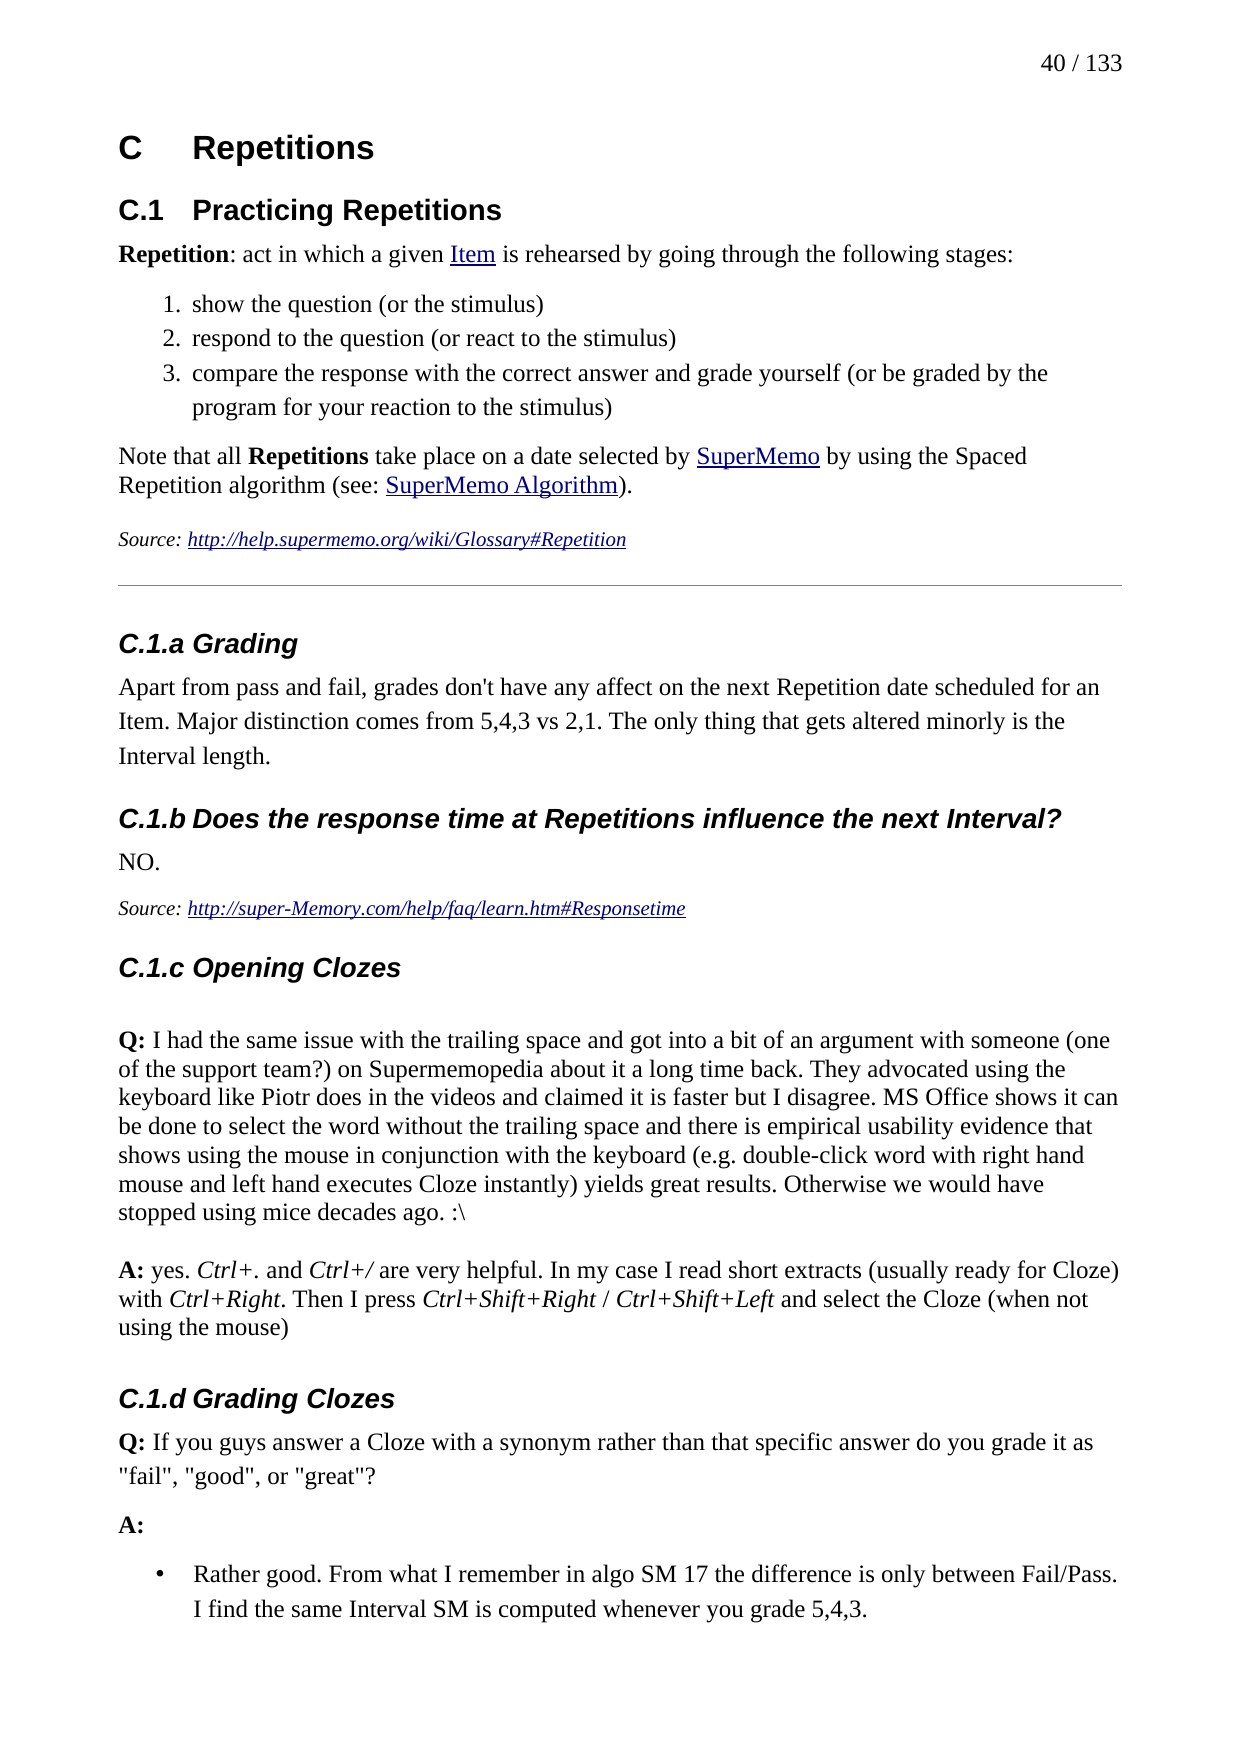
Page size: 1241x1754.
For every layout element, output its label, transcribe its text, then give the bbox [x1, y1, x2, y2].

text Source: http://super-Memory.com/help/faq/learn.htm#Responsetime [118, 896, 1122, 920]
subtitle Grading [118, 627, 1122, 659]
text Source: http://help.supermemo.org/wiki/Glossary#Repetition [118, 527, 1122, 551]
subtitle Opening Clozes [118, 952, 1122, 984]
text Apart from pass and fail, grades don't have any affect on the next Repetition date scheduled for an Item. Major distinction comes from 5,4,3 vs 2,1. The only thing that gets altered minorly is the Interval length. [118, 672, 1122, 769]
subtitle Practicing Repetitions [118, 193, 1122, 227]
text Q: If you guys answer a Cloze with a synonym rather than that specific answer do you grade it as "fail", "good", or "great"? [118, 1427, 1122, 1490]
subtitle Grading Clozes [118, 1382, 1122, 1414]
subtitle Does the response time at Repetitions influence the next Interval? [118, 802, 1122, 834]
text A: yes. Ctrl+. and Ctrl+/ are very helpful. In my case I read short extracts (usually ready for Cloze) with Ctrl+Right. Then I press Ctrl+Shift+Right / Ctrl+Shift+Left and select the Cloze (when not using the mouse) [118, 1255, 1122, 1341]
list compare the response with the correct answer and grade yourself (or be graded by the program for your reaction to the stimulus) [162, 358, 1122, 421]
list Note that all Repetitions take place on a date selected by SuperMemo by using the Spaced Repetition algorithm (see: SuperMemo Algorithm). [118, 441, 1122, 499]
text Q: I had the same issue with the trailing space and got into a bit of an argument with someone (one of the support team?) on Supermemopedia about it a long time back. They advocated using the keyboard like Piotr does in the videos and claimed it is faster but I disagree. MS Office shows it can be done to select the word without the trailing space and there is empirical usability evidence that shows using the mouse in conjunction with the keyboard (e.g. double-click word with right hand mouse and left hand executes Cloze instantly) yields great results. Otherwise we would have stopped using mice decades ago. :\ [118, 1025, 1122, 1226]
text Repetition: act in which a given Item is rehearsed by going through the following stages: [118, 239, 1122, 268]
list respond to the question (or react to the stimulus) [162, 323, 1122, 352]
list Rather good. From what I remember in algo SM 17 the difference is only between Fail/Pass. I find the same Interval SM is computed whenever you grade 5,4,3. [156, 1559, 1122, 1623]
text A: [118, 1510, 1122, 1539]
text NO. [118, 847, 1122, 876]
list show the question (or the stimulus) [162, 289, 1122, 317]
subtitle Repetitions [118, 128, 1122, 166]
